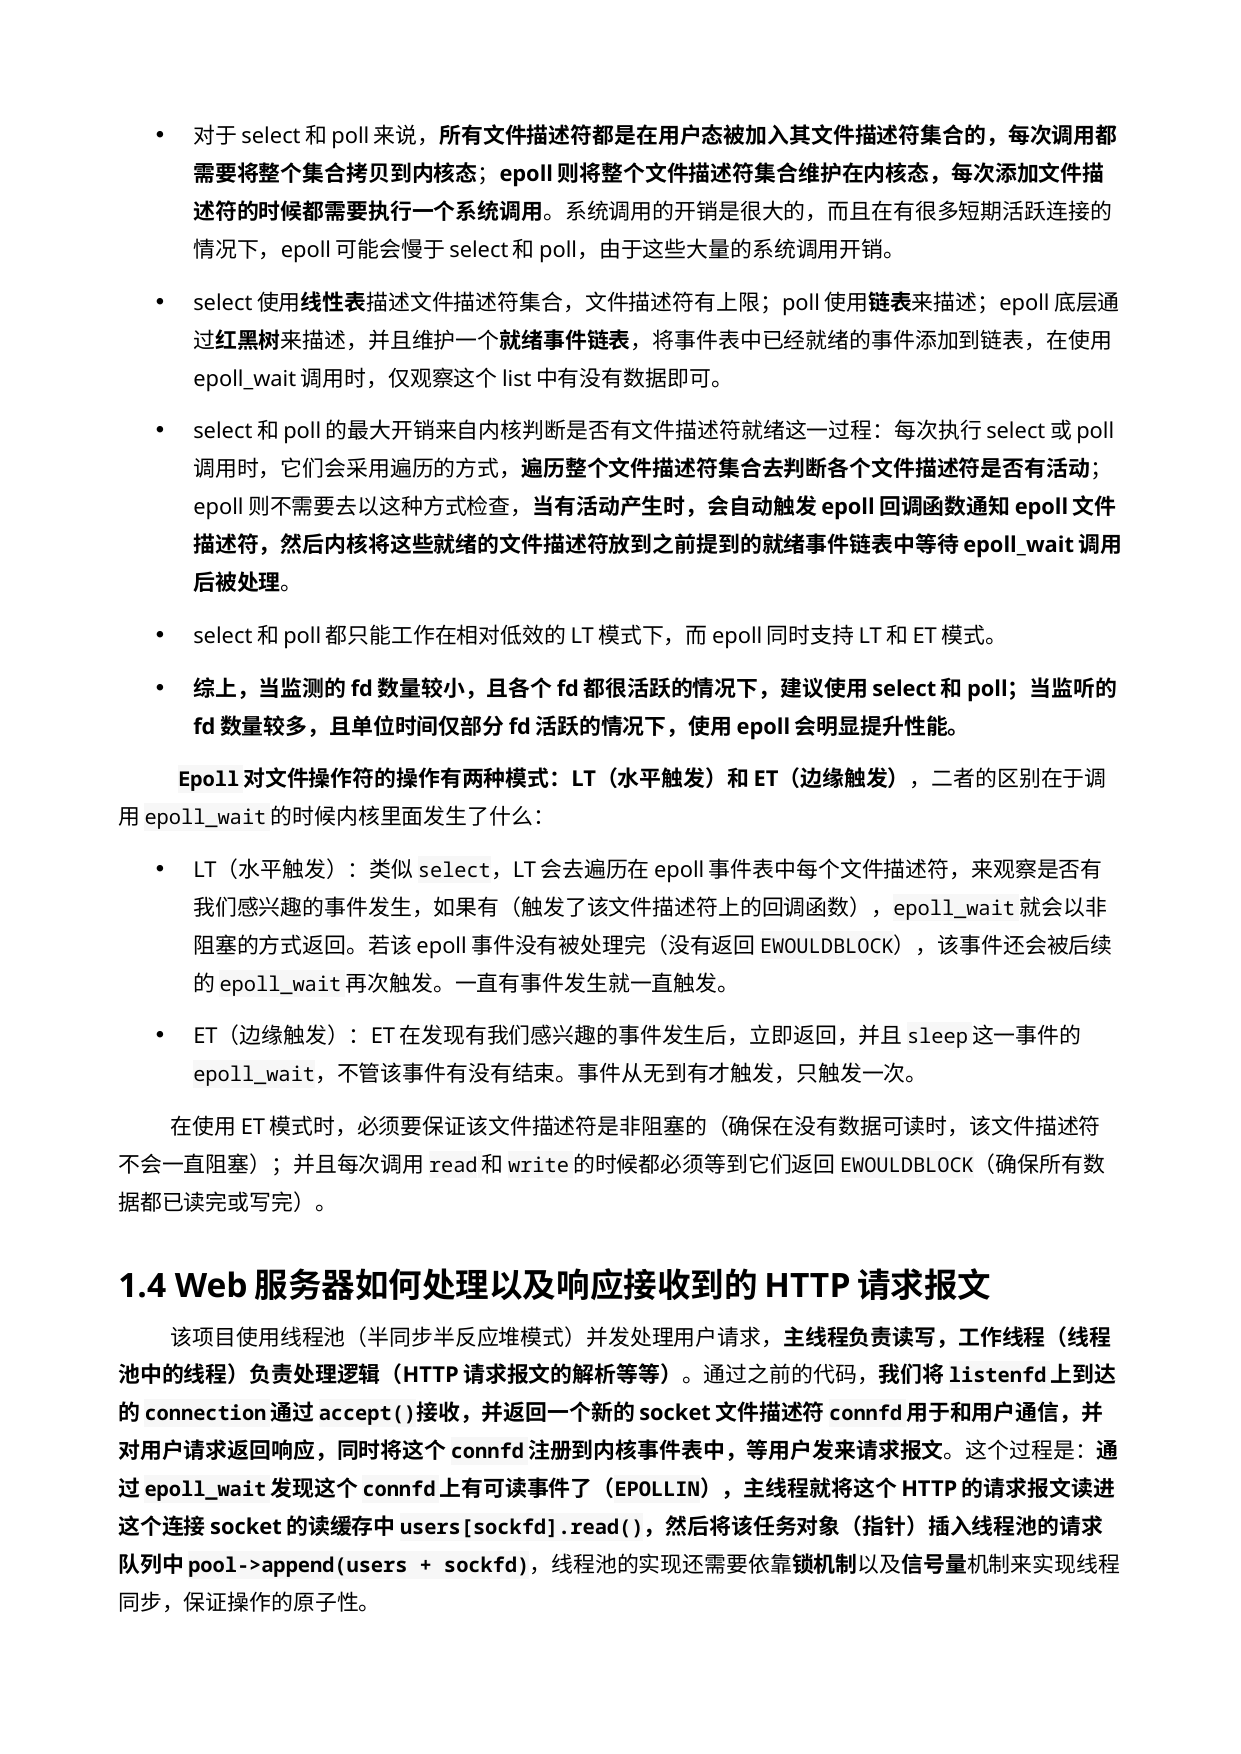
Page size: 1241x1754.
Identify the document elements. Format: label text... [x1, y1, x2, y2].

list ET（边缘触发）：ET在发现有我们感兴趣的事件发生后，立即返回，并且sleep这一事件的epoll_wait，不管该事件有没有结束。事件从无到有才触发，只触发一次。 [156, 1018, 1122, 1088]
list LT（水平触发）：类似select，LT会去遍历在epoll事件表中每个文件描述符，来观察是否有我们感兴趣的事件发生，如果有（触发了该文件描述符上的回调函数），epoll_wait就会以非阻塞的方式返回。若该epoll事件没有被处理完（没有返回EWOULDBLOCK），该事件还会被后续的epoll_wait再次触发。一直有事件发生就一直触发。 [156, 852, 1122, 997]
text Epoll对文件操作符的操作有两种模式：LT（水平触发）和ET（边缘触发），二者的区别在于调用epoll_wait的时候内核里面发生了什么： [118, 761, 1122, 831]
text 在使用ET模式时，必须要保证该文件描述符是非阻塞的（确保在没有数据可读时，该文件描述符不会一直阻塞）；并且每次调用read和write的时候都必须等到它们返回EWOULDBLOCK（确保所有数据都已读完或写完）。 [118, 1109, 1122, 1216]
list select和poll的最大开销来自内核判断是否有文件描述符就绪这一过程：每次执行select或poll调用时，它们会采用遍历的方式，遍历整个文件描述符集合去判断各个文件描述符是否有活动；epoll则不需要去以这种方式检查，当有活动产生时，会自动触发epoll回调函数通知epoll文件描述符，然后内核将这些就绪的文件描述符放到之前提到的就绪事件链表中等待epoll_wait调用后被处理。 [156, 413, 1122, 597]
list 对于select和poll来说，所有文件描述符都是在用户态被加入其文件描述符集合的，每次调用都需要将整个集合拷贝到内核态；epoll则将整个文件描述符集合维护在内核态，每次添加文件描述符的时候都需要执行一个系统调用。系统调用的开销是很大的，而且在有很多短期活跃连接的情况下，epoll可能会慢于select和poll，由于这些大量的系统调用开销。 [156, 118, 1122, 264]
list select使用线性表描述文件描述符集合，文件描述符有上限；poll使用链表来描述；epoll底层通过红黑树来描述，并且维护一个就绪事件链表，将事件表中已经就绪的事件添加到链表，在使用epoll_wait调用时，仅观察这个list中有没有数据即可。 [156, 285, 1122, 392]
subtitle 1.4 Web服务器如何处理以及响应接收到的HTTP请求报文 [118, 1258, 1122, 1307]
list select和poll都只能工作在相对低效的LT模式下，而epoll同时支持LT和ET模式。 [156, 618, 1122, 650]
text 该项目使用线程池（半同步半反应堆模式）并发处理用户请求，主线程负责读写，工作线程（线程池中的线程）负责处理逻辑（HTTP请求报文的解析等等）。通过之前的代码，我们将listenfd上到达的connection通过accept()接收，并返回一个新的socket文件描述符connfd用于和用户通信，并对用户请求返回响应，同时将这个connfd注册到内核事件表中，等用户发来请求报文。这个过程是：通过epoll_wait发现这个connfd上有可读事件了（EPOLLIN），主线程就将这个HTTP的请求报文读进这个连接socket的读缓存中users[sockfd].read()，然后将该任务对象（指针）插入线程池的请求队列中pool->append(users + sockfd)，线程池的实现还需要依靠锁机制以及信号量机制来实现线程同步，保证操作的原子性。 [118, 1319, 1122, 1617]
list 综上，当监测的fd数量较小，且各个fd都很活跃的情况下，建议使用select和poll；当监听的fd数量较多，且单位时间仅部分fd活跃的情况下，使用epoll会明显提升性能。 [156, 671, 1122, 740]
